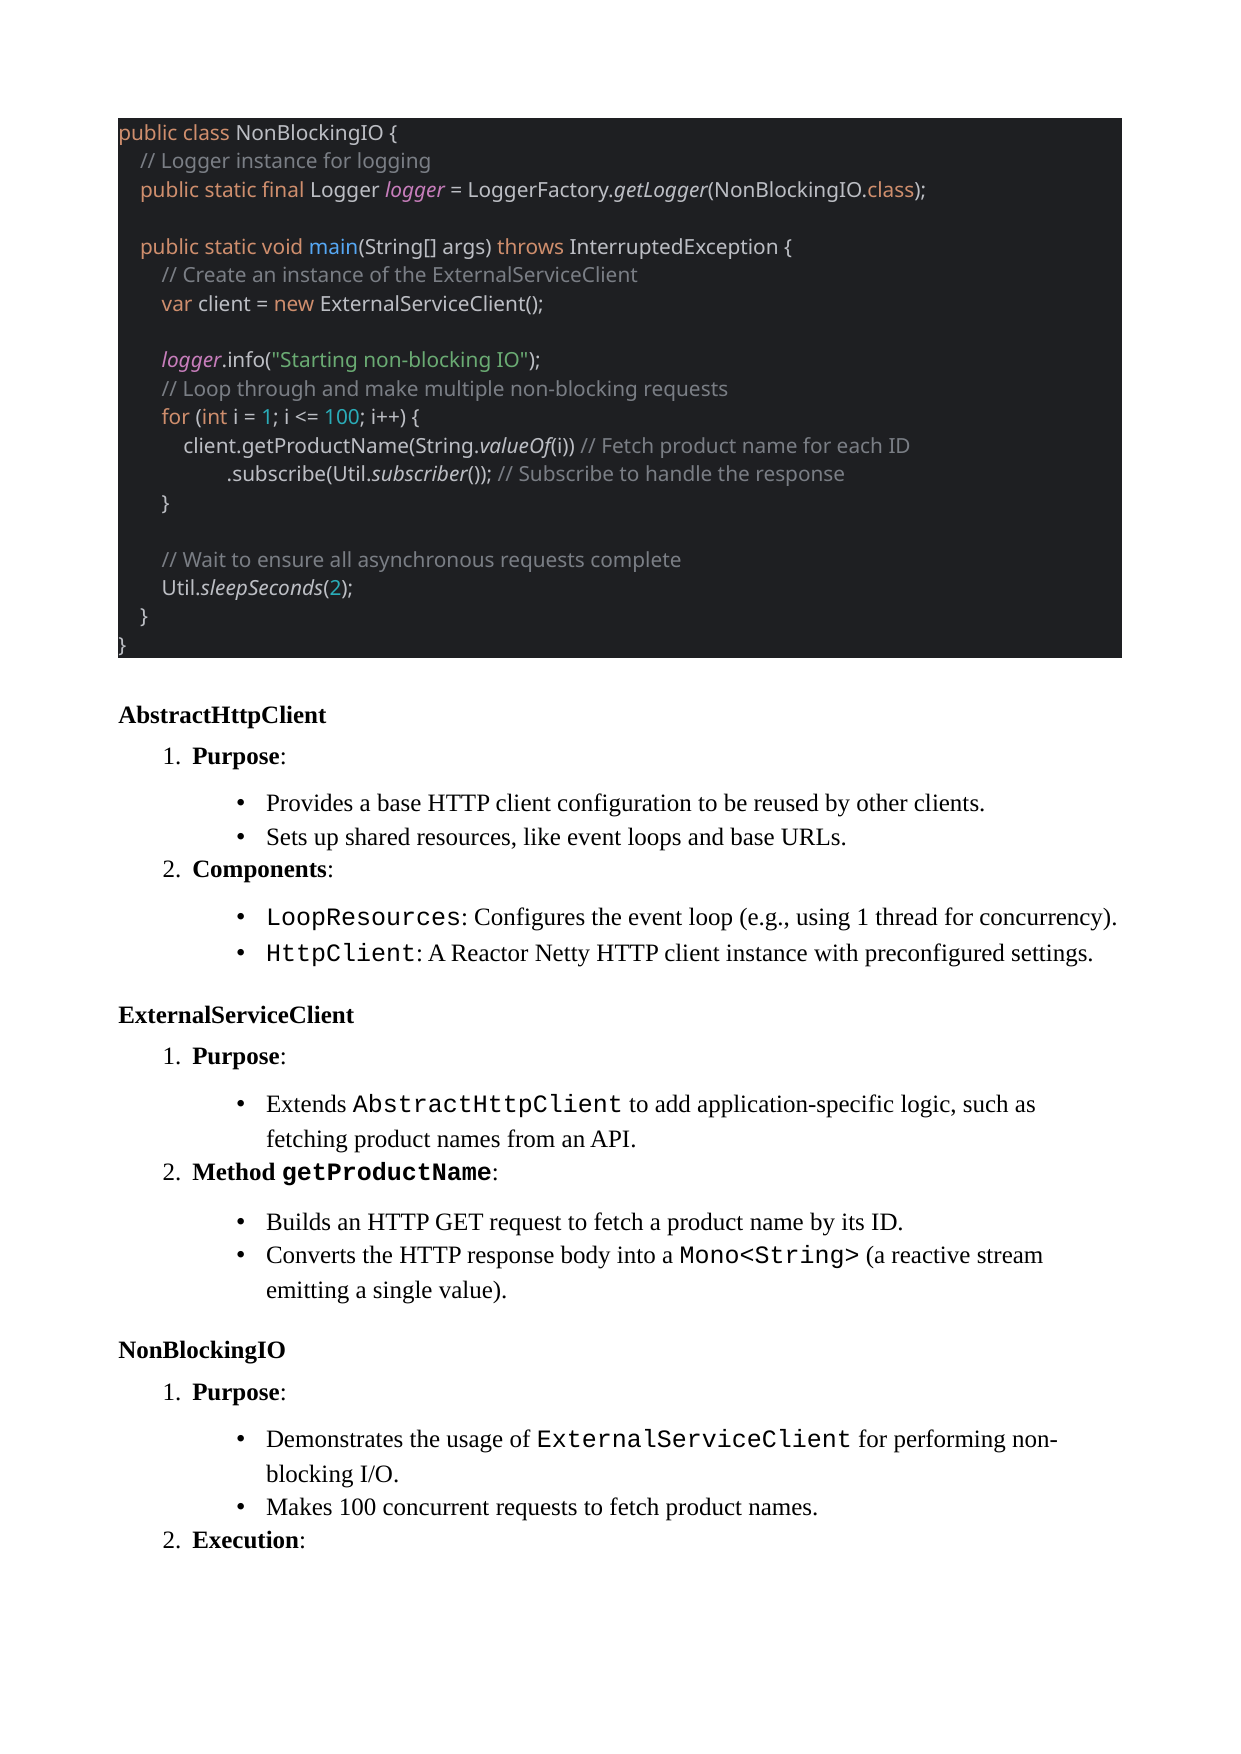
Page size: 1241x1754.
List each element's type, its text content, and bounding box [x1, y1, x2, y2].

text public class NonBlockingIO { // Logger instance for logging public static final Logger logger = LoggerFactory.getLogger(NonBlockingIO.class); public static void main(String[] args) throws InterruptedException { // Create an instance of the ExternalServiceClient var client = new ExternalServiceClient(); logger.info("Starting non-blocking IO"); // Loop through and make multiple non-blocking requests for (int i = 1; i <= 100; i++) { client.getProductName(String.valueOf(i)) // Fetch product name for each ID .subscribe(Util.subscriber()); // Subscribe to handle the response } // Wait to ensure all asynchronous requests complete Util.sleepSeconds(2); } } [118, 118, 1122, 658]
list LoopResources: Configures the event loop (e.g., using 1 thread for concurrency). [236, 902, 1122, 933]
list Makes 100 concurrent requests to fetch product names. [236, 1492, 1122, 1521]
list Provides a base HTTP client configuration to be reused by other clients. [236, 788, 1122, 817]
list HttpClient: A Reactor Netty HTTP client instance with preconfigured settings. [236, 938, 1122, 968]
list Demonstrates the usage of ExternalServiceClient for performing non-blocking I/O. [236, 1424, 1122, 1488]
list Builds an HTTP GET request to fetch a product name by its ID. [236, 1207, 1122, 1236]
subtitle ExternalServiceClient [118, 1000, 1122, 1029]
list Method getProductName: [162, 1157, 1122, 1188]
list Sets up shared resources, like event loops and base URLs. [236, 822, 1122, 850]
list Purpose: [162, 741, 1122, 770]
list Purpose: [162, 1041, 1122, 1070]
subtitle NonBlockingIO [118, 1335, 1122, 1364]
subtitle AbstractHttpClient [118, 700, 1122, 728]
list Extends AbstractHttpClient to add application-specific logic, such as fetching product names from an API. [236, 1089, 1122, 1153]
list Components: [162, 854, 1122, 883]
list Converts the HTTP response body into a Mono<String> (a reactive stream emitting a single value). [236, 1240, 1122, 1304]
list Purpose: [162, 1377, 1122, 1405]
list Execution: [162, 1525, 1122, 1554]
